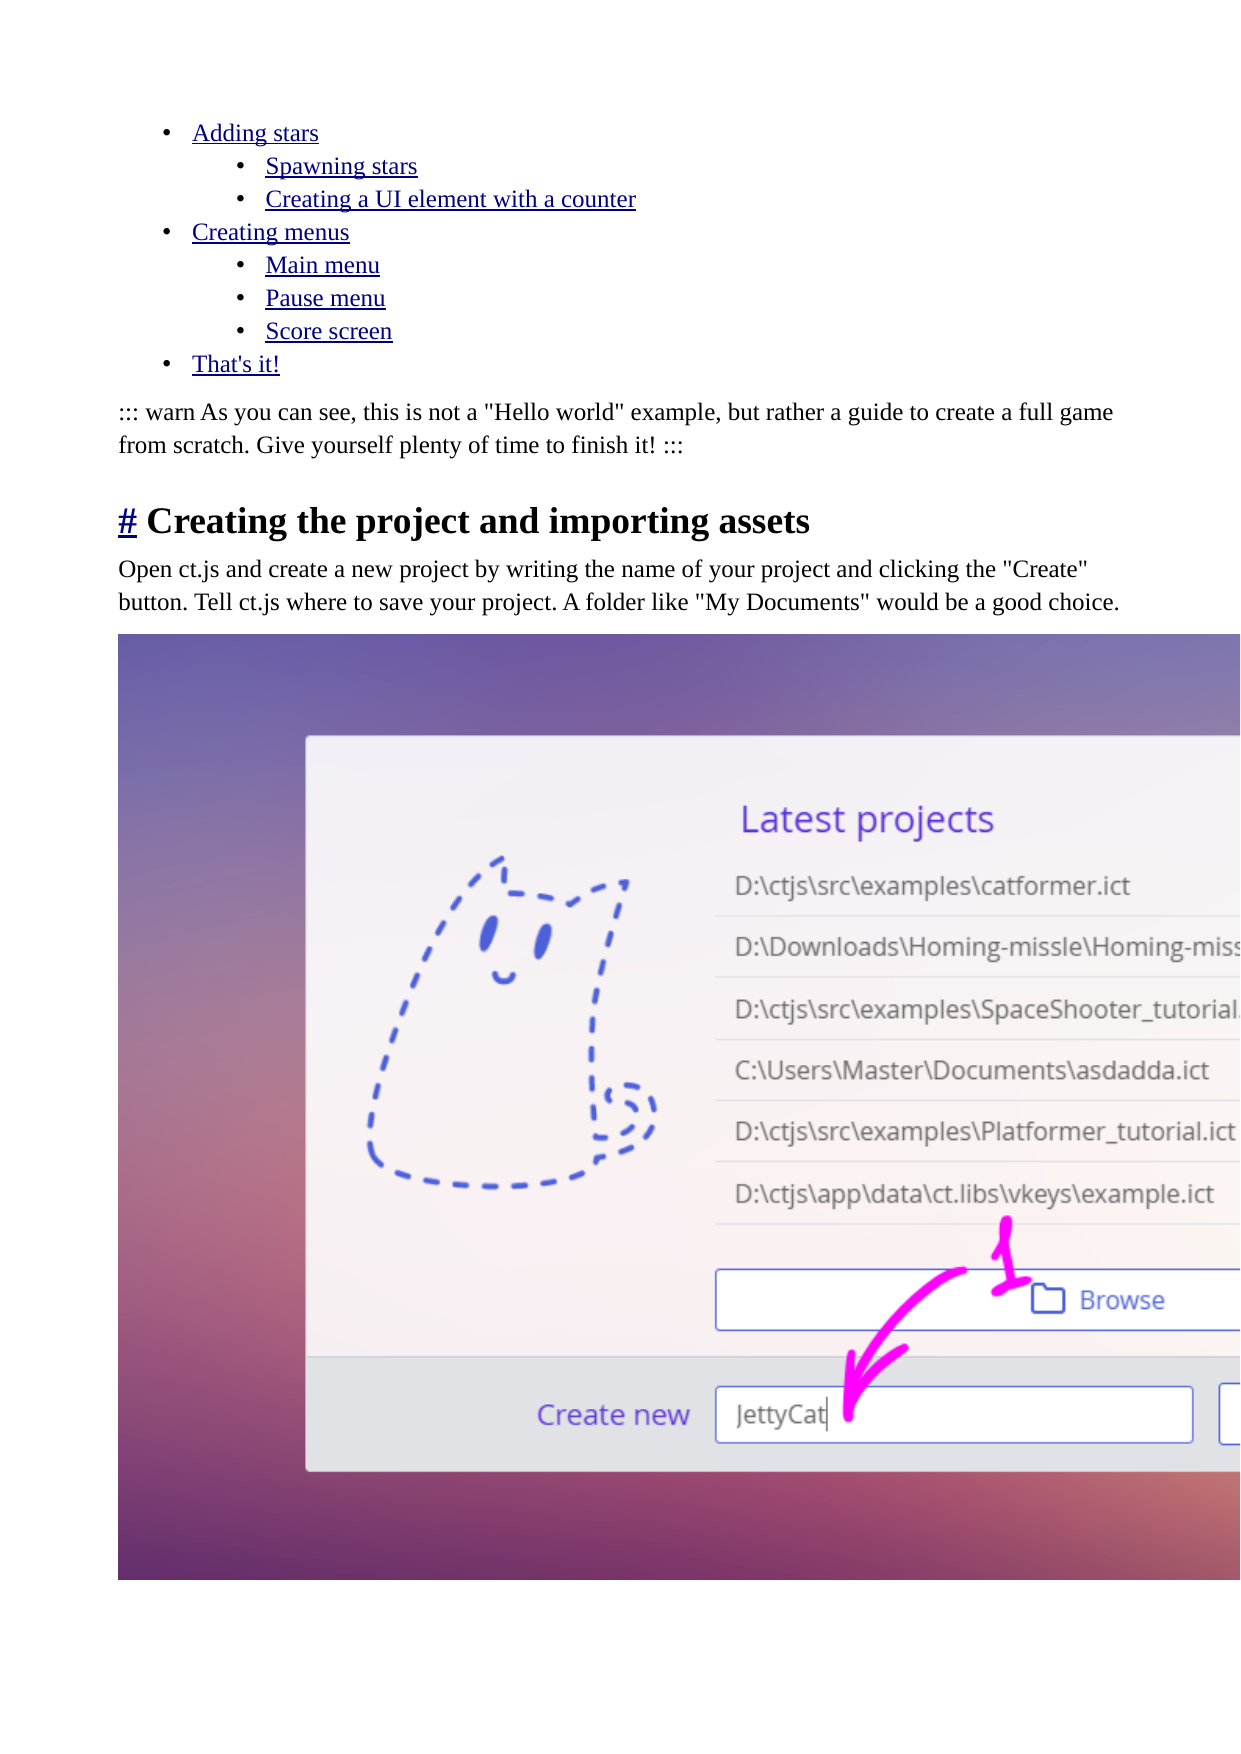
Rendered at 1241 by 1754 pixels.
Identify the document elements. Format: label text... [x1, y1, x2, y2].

list That's it! [162, 349, 1122, 378]
subtitle # Creating the project and importing assets [118, 498, 1122, 541]
list Main menu [236, 250, 1122, 279]
list Score screen [236, 316, 1122, 345]
text ::: warn As you can see, this is not a "Hello world" example, but rather a guide to create a full game from scratch. Give yourself plenty of time to finish it! ::: [118, 397, 1122, 459]
picture [118, 634, 1241, 1580]
list Creating menus [162, 217, 1122, 246]
text Open ct.js and create a new project by writing the name of your project and clicking the "Create" button. Tell ct.js where to save your project. A folder like "My Documents" would be a good choice. [118, 554, 1122, 616]
list Pause menu [236, 283, 1122, 312]
list Adding stars [162, 118, 1122, 147]
list Creating a UI element with a counter [236, 184, 1122, 213]
list Spawning stars [236, 151, 1122, 180]
